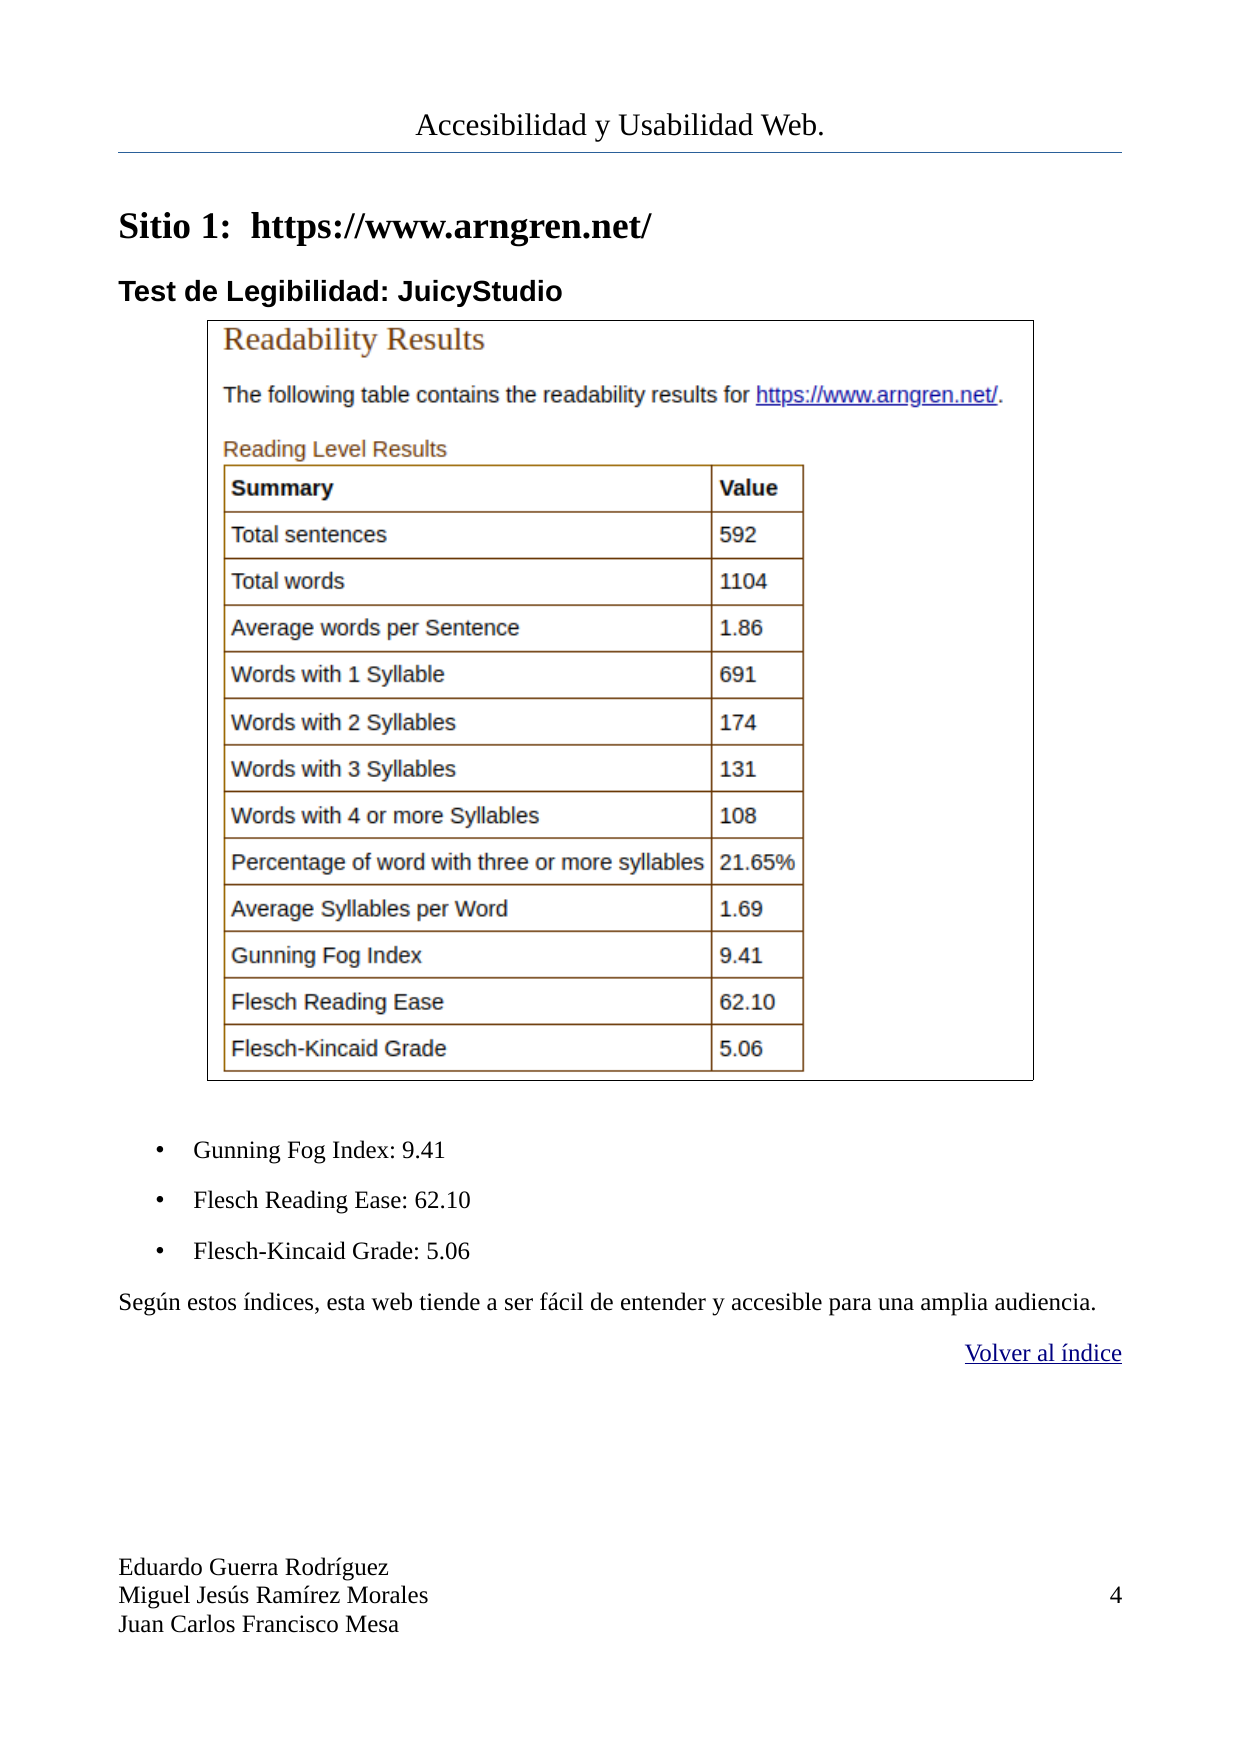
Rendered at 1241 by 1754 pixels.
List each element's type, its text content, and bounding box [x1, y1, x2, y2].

text Volver al índice [118, 1338, 1122, 1366]
text Según estos índices, esta web tiende a ser fácil de entender y accesible para una amplia audiencia. [118, 1287, 1122, 1316]
list Flesch Reading Ease: 62.10 [156, 1186, 1122, 1214]
list Gunning Fog Index: 9.41 [156, 1135, 1122, 1163]
subtitle Sitio 1: https://www.arngren.net/ [118, 204, 1122, 247]
list Flesch-Kincaid Grade: 5.06 [156, 1236, 1122, 1265]
picture [210, 322, 1031, 1077]
subtitle Test de Legibilidad: JuicyStudio [118, 274, 1122, 307]
